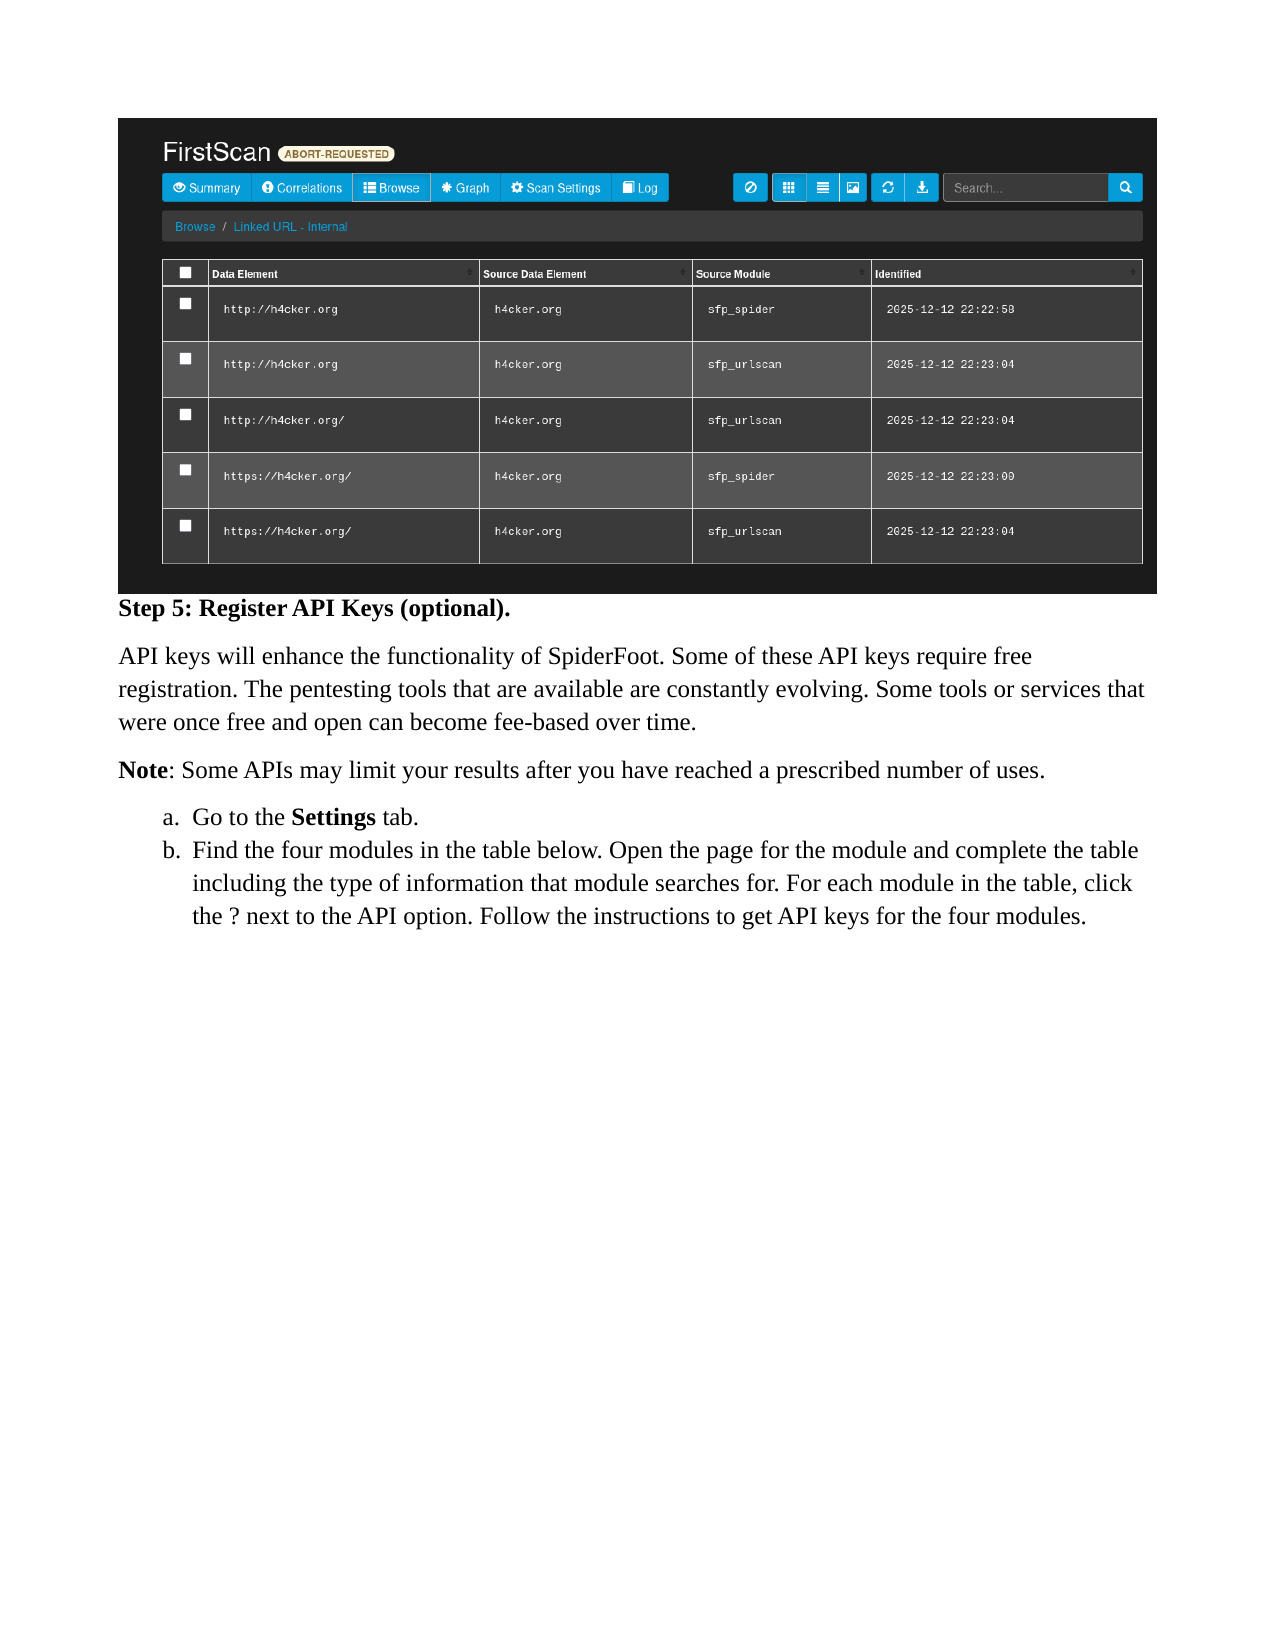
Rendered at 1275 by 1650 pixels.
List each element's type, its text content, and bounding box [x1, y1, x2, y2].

list Go to the Settings tab. [162, 802, 1157, 831]
picture [118, 118, 1157, 594]
text API keys will enhance the functionality of SpiderFoot. Some of these API keys require free registration. The pentesting tools that are available are constantly evolving. Some tools or services that were once free and open can become fee-based over time. [118, 641, 1157, 736]
text Step 5: Register API Keys (optional). [118, 594, 1157, 622]
text Note: Some APIs may limit your results after you have reached a prescribed number of uses. [118, 755, 1157, 783]
list Find the four modules in the table below. Open the page for the module and complete the table including the type of information that module searches for. For each module in the table, click the ? next to the API option. Follow the instructions to get API keys for the four modules. [162, 835, 1157, 930]
